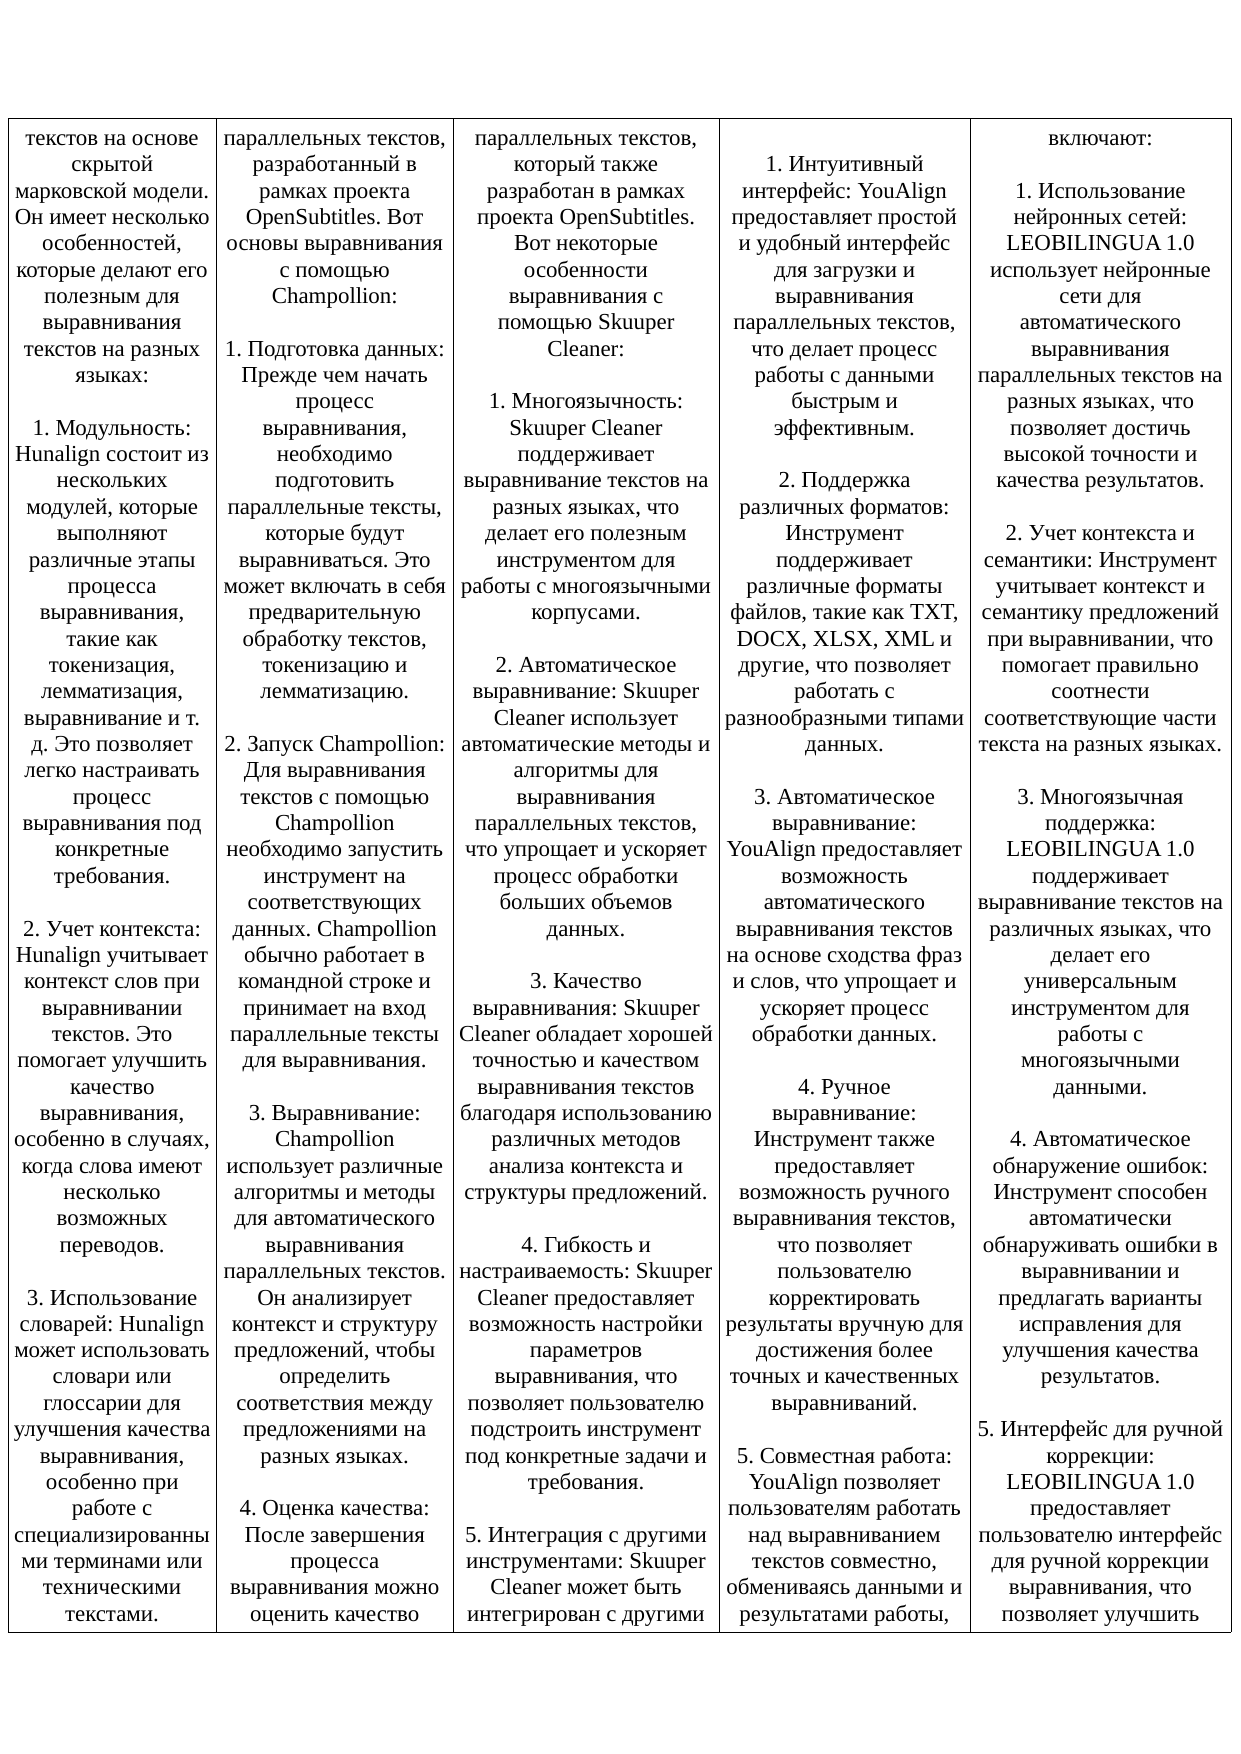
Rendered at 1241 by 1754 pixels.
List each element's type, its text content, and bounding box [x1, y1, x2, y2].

table_cell текстов на основе скрытой марковской модели. Он имеет несколько особенностей, которые делают его полезным для выравнивания текстов на разных языках: 1. Модульность: Hunalign состоит из нескольких модулей, которые выполняют различные этапы процесса выравнивания, такие как токенизация, лемматизация, выравнивание и т. д. Это позволяет легко настраивать процесс выравнивания под конкретные требования. 2. Учет контекста: Hunalign учитывает контекст слов при выравнивании текстов. Это помогает улучшить качество выравнивания, особенно в случаях, когда слова имеют несколько возможных переводов. 3. Использование словарей: Hunalign может использовать словари или глоссарии для улучшения качества выравнивания, особенно при работе с специализированными терминами или техническими текстами. [9, 119, 216, 1632]
table_cell включают: 1. Использование нейронных сетей: LEOBILINGUA 1.0 использует нейронные сети для автоматического выравнивания параллельных текстов на разных языках, что позволяет достичь высокой точности и качества результатов. 2. Учет контекста и семантики: Инструмент учитывает контекст и семантику предложений при выравнивании, что помогает правильно соотнести соответствующие части текста на разных языках. 3. Многоязычная поддержка: LEOBILINGUA 1.0 поддерживает выравнивание текстов на различных языках, что делает его универсальным инструментом для работы с многоязычными данными. 4. Автоматическое обнаружение ошибок: Инструмент способен автоматически обнаруживать ошибки в выравнивании и предлагать варианты исправления для улучшения качества результатов. 5. Интерфейс для ручной коррекции: LEOBILINGUA 1.0 предоставляет пользователю интерфейс для ручной коррекции выравнивания, что позволяет улучшить [971, 119, 1231, 1632]
table_cell параллельных текстов, разработанный в рамках проекта OpenSubtitles. Вот основы выравнивания с помощью Champollion: 1. Подготовка данных: Прежде чем начать процесс выравнивания, необходимо подготовить параллельные тексты, которые будут выравниваться. Это может включать в себя предварительную обработку текстов, токенизацию и лемматизацию. 2. Запуск Champollion: Для выравнивания текстов с помощью Champollion необходимо запустить инструмент на соответствующих данных. Champollion обычно работает в командной строке и принимает на вход параллельные тексты для выравнивания. 3. Выравнивание: Champollion использует различные алгоритмы и методы для автоматического выравнивания параллельных текстов. Он анализирует контекст и структуру предложений, чтобы определить соответствия между предложениями на разных языках. 4. Оценка качества: После завершения процесса выравнивания можно оценить качество [217, 119, 453, 1632]
table_cell 1. Интуитивный интерфейс: YouAlign предоставляет простой и удобный интерфейс для загрузки и выравнивания параллельных текстов, что делает процесс работы с данными быстрым и эффективным. 2. Поддержка различных форматов: Инструмент поддерживает различные форматы файлов, такие как TXT, DOCX, XLSX, XML и другие, что позволяет работать с разнообразными типами данных. 3. Автоматическое выравнивание: YouAlign предоставляет возможность автоматического выравнивания текстов на основе сходства фраз и слов, что упрощает и ускоряет процесс обработки данных. 4. Ручное выравнивание: Инструмент также предоставляет возможность ручного выравнивания текстов, что позволяет пользователю корректировать результаты вручную для достижения более точных и качественных выравниваний. 5. Совместная работа: YouAlign позволяет пользователям работать над выравниванием текстов совместно, обмениваясь данными и результатами работы, [720, 119, 970, 1632]
table_cell параллельных текстов, который также разработан в рамках проекта OpenSubtitles. Вот некоторые особенности выравнивания с помощью Skuuper Cleaner: 1. Многоязычность: Skuuper Cleaner поддерживает выравнивание текстов на разных языках, что делает его полезным инструментом для работы с многоязычными корпусами. 2. Автоматическое выравнивание: Skuuper Cleaner использует автоматические методы и алгоритмы для выравнивания параллельных текстов, что упрощает и ускоряет процесс обработки больших объемов данных. 3. Качество выравнивания: Skuuper Cleaner обладает хорошей точностью и качеством выравнивания текстов благодаря использованию различных методов анализа контекста и структуры предложений. 4. Гибкость и настраиваемость: Skuuper Cleaner предоставляет возможность настройки параметров выравнивания, что позволяет пользователю подстроить инструмент под конкретные задачи и требования. 5. Интеграция с другими инструментами: Skuuper Cleaner может быть интегрирован с другими [454, 119, 719, 1632]
